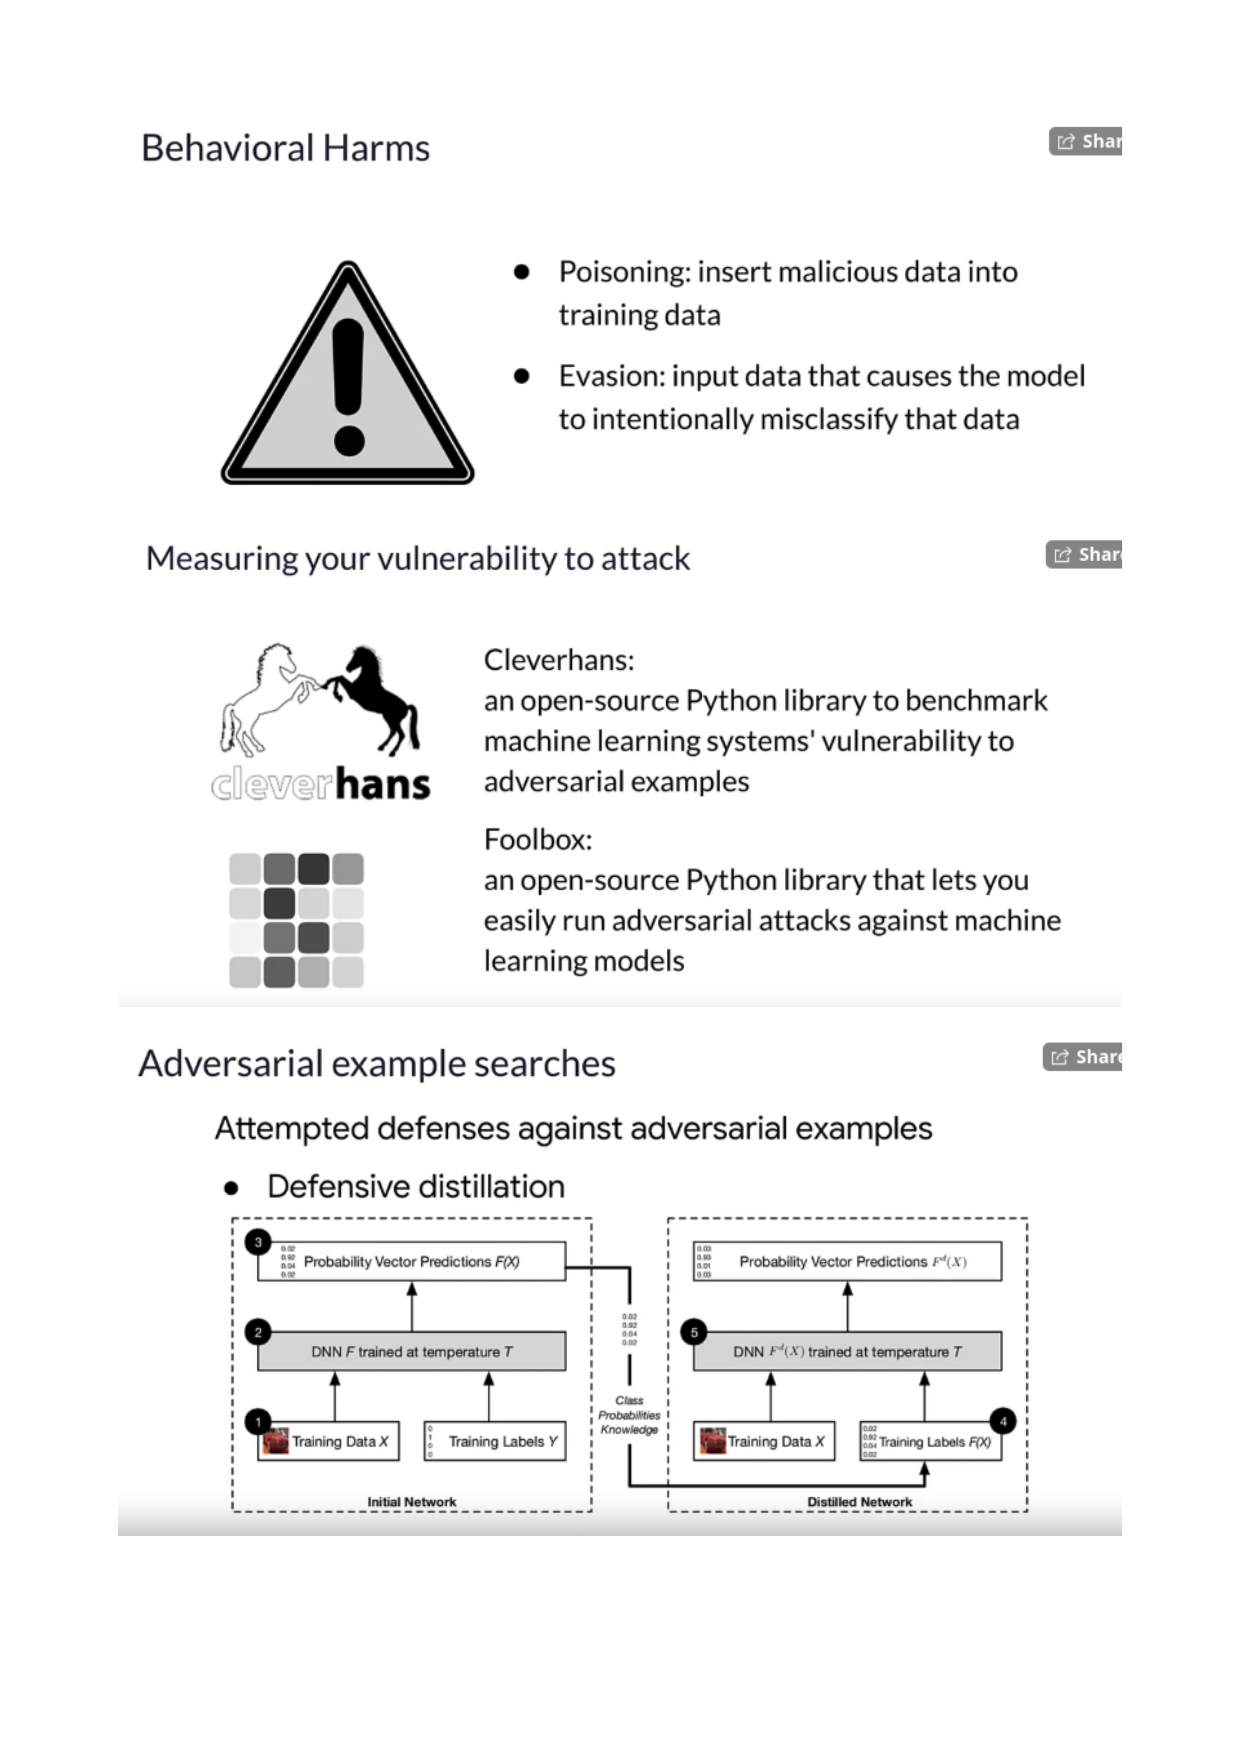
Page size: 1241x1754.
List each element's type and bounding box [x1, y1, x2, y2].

picture [118, 526, 1123, 1007]
picture [118, 118, 1123, 498]
picture [118, 1035, 1123, 1536]
